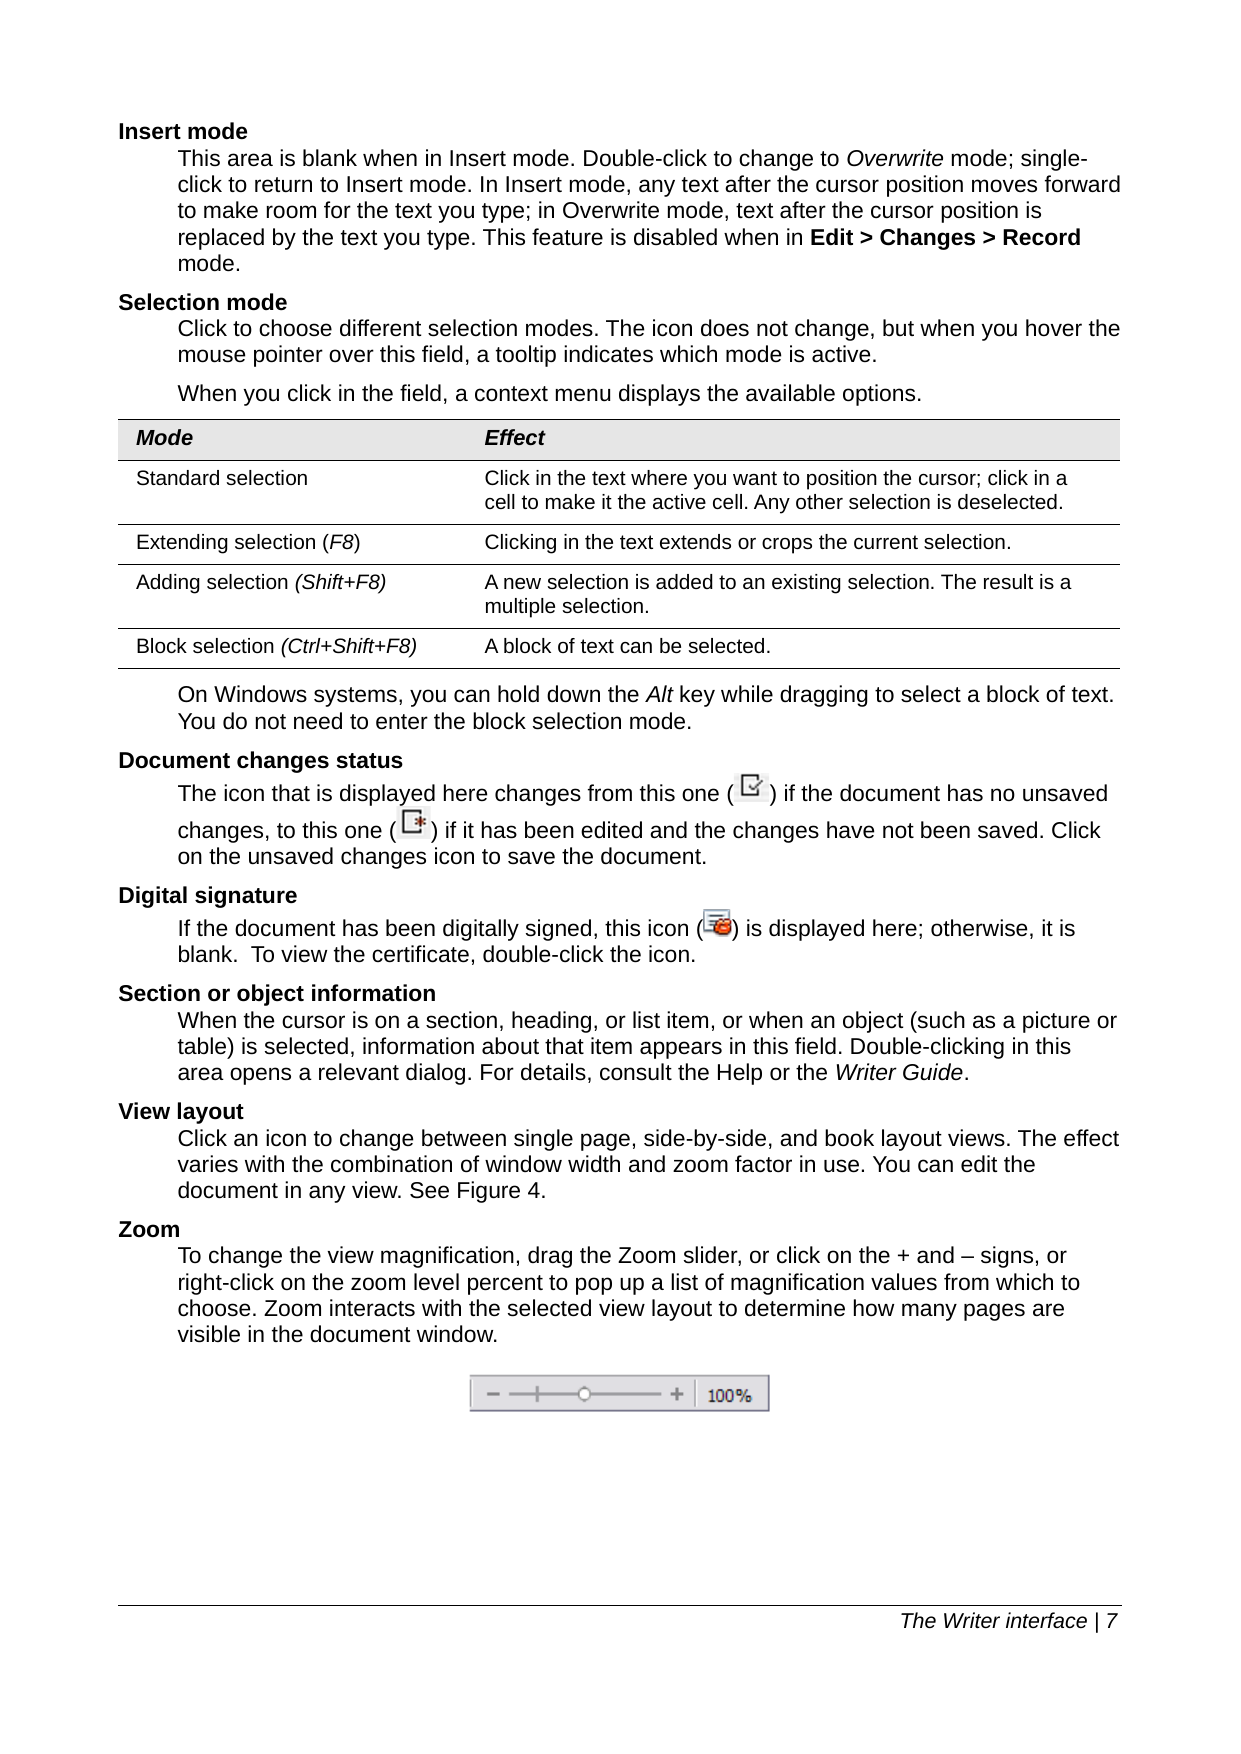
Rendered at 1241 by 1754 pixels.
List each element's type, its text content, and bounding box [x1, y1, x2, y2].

picture [703, 908, 732, 937]
table_cell Standard selection [118, 461, 467, 524]
table_header Effect [467, 420, 1120, 460]
table_cell Click in the text where you want to position the cursor; click in a cell to make it the active cell. Any other selection is deselected. [467, 461, 1120, 524]
picture [733, 773, 770, 802]
text On Windows systems, you can hold down the Alt key while dragging to select a block of text. You do not need to enter the block selection mode. [177, 681, 1122, 734]
picture [467, 1372, 773, 1415]
text The icon that is displayed here changes from this one () if the document has no unsaved changes, to this one () if it has been edited and the changes have not been saved. Click on the unsaved changes icon to save the document. [177, 773, 1122, 869]
text Insert mode [118, 118, 1122, 144]
table_cell Clicking in the text extends or crops the current selection. [467, 525, 1120, 564]
table_header Mode [118, 420, 467, 460]
text Section or object information [118, 980, 1122, 1007]
text Click to choose different selection modes. The icon does not change, but when you hover the mouse pointer over this field, a tooltip indicates which mode is active. [177, 315, 1122, 368]
text If the document has been digitally signed, this icon () is displayed here; otherwise, it is blank. To view the certificate, double-click the icon. [177, 908, 1122, 968]
text Document changes status [118, 747, 1122, 773]
text When the cursor is on a section, heading, or list item, or when an object (such as a picture or table) is selected, information about that item appears in this field. Double-clicking in this area opens a relevant dialog. For details, consult the Help or the Writer Guide. [177, 1007, 1122, 1086]
table_cell A block of text can be selected. [467, 629, 1120, 668]
text Selection mode [118, 289, 1122, 315]
text To change the view magnification, drag the Zoom slider, or click on the + and – signs, or right-click on the zoom level percent to pop up a list of magnification values from which to choose. Zoom interacts with the selected view layout to determine how many pages are visible in the document window. [177, 1242, 1122, 1348]
text Digital signature [118, 882, 1122, 908]
text Click an icon to change between single page, side-by-side, and book layout views. The effect varies with the combination of window width and zoom factor in use. You can edit the document in any view. See Figure 4. [177, 1124, 1122, 1203]
table_cell A new selection is added to an existing selection. The result is a multiple selection. [467, 565, 1120, 628]
text This area is blank when in Insert mode. Double-click to change to Overwrite mode; single-click to return to Insert mode. In Insert mode, any text after the cursor position moves forward to make room for the text you type; in Overwrite mode, text after the cursor position is replaced by the text you type. This feature is disabled when in Edit > Changes > Record mode. [177, 144, 1122, 276]
table_cell Extending selection (F8) [118, 525, 467, 564]
text When you click in the field, a context menu displays the available options. [177, 380, 1122, 407]
text View layout [118, 1098, 1122, 1124]
table_cell Adding selection (Shift+F8) [118, 565, 467, 628]
text Zoom [118, 1216, 1122, 1242]
table_cell Block selection (Ctrl+Shift+F8) [118, 629, 467, 668]
picture [396, 806, 431, 839]
